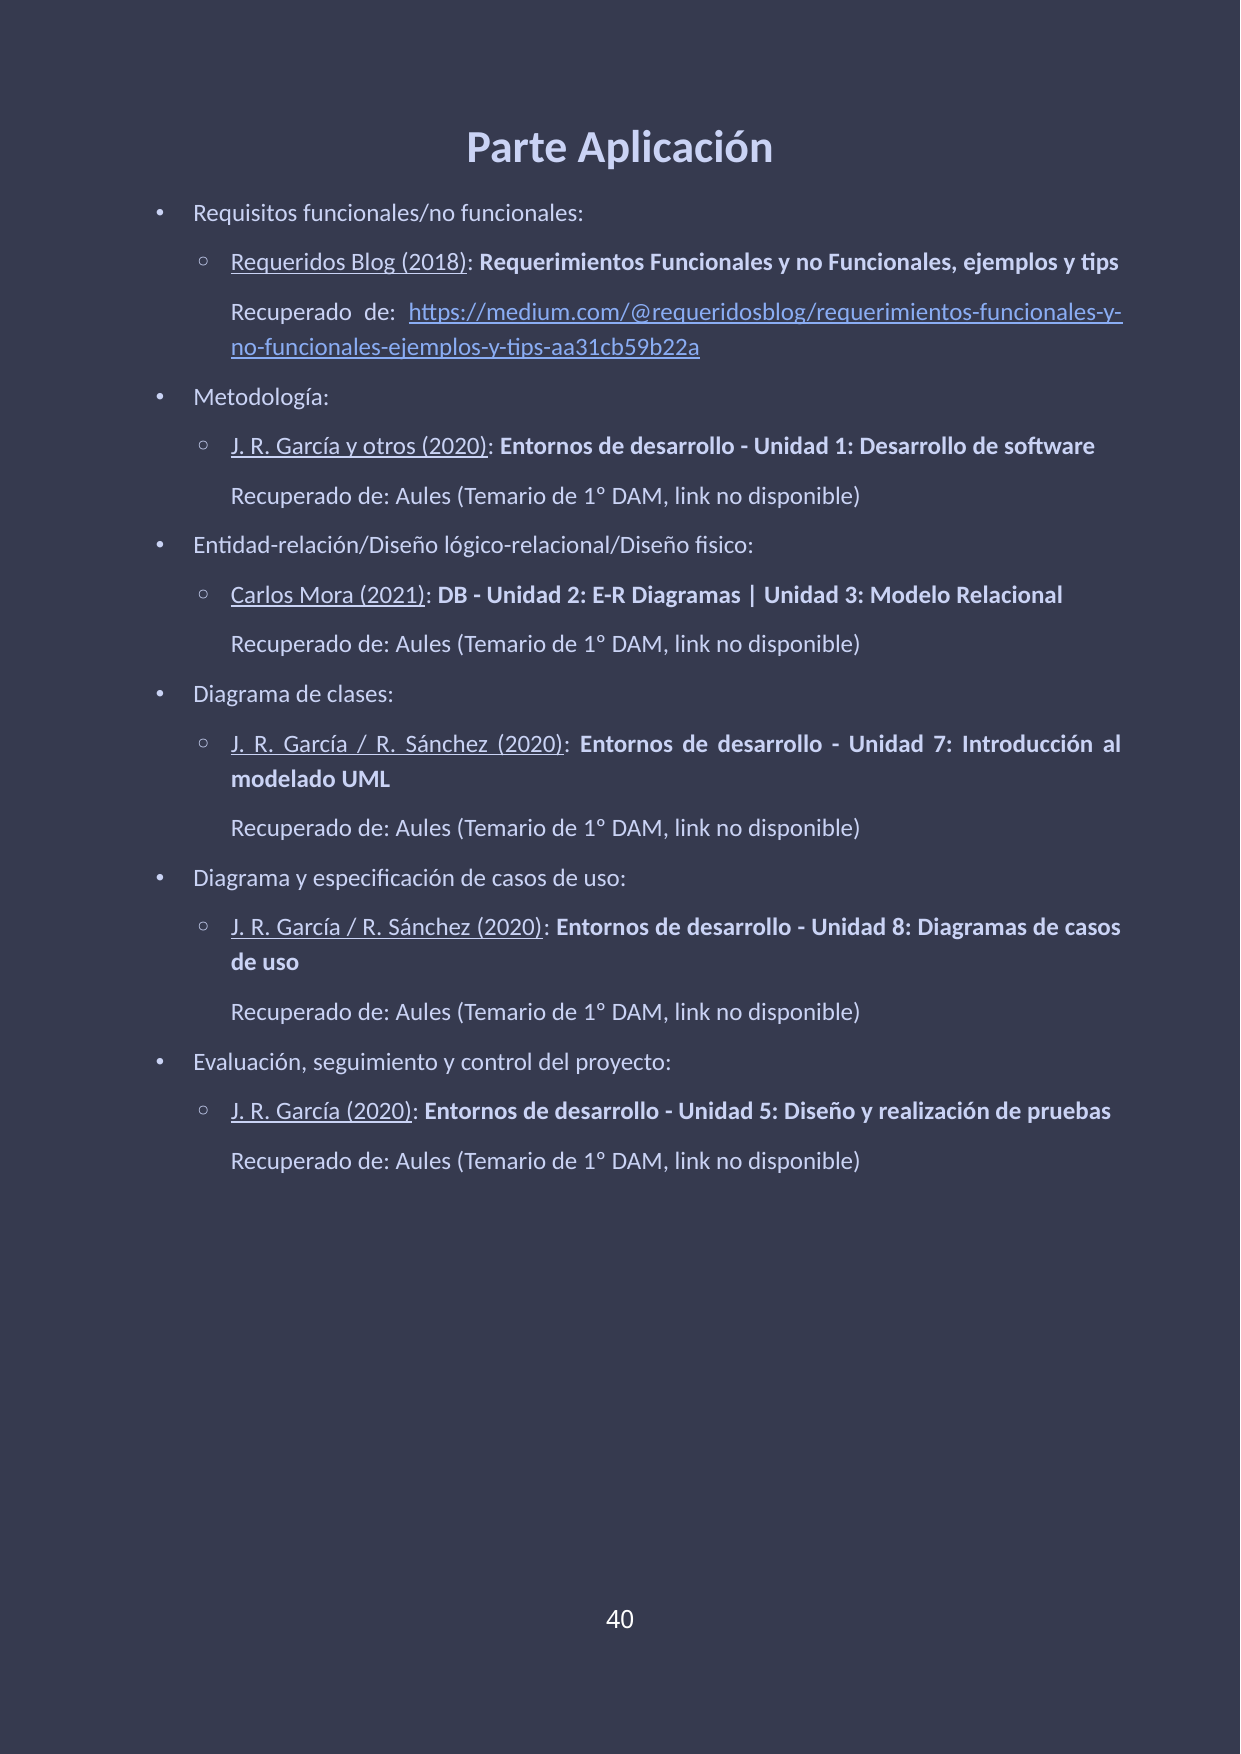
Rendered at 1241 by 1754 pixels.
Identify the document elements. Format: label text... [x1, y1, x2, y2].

list Recuperado de: Aules (Temario de 1º DAM, link no disponible) [193, 629, 1122, 659]
list Evaluación, seguimiento y control del proyecto: [156, 1046, 1122, 1076]
list Recuperado de: Aules (Temario de 1º DAM, link no disponible) [193, 812, 1122, 843]
text Parte Aplicación [118, 118, 1122, 174]
list Diagrama de clases: [156, 678, 1122, 709]
list Carlos Mora (2021): DB - Unidad 2: E-R Diagramas | Unidad 3: Modelo Relacional [193, 579, 1122, 609]
list Requisitos funcionales/no funcionales: [156, 197, 1122, 227]
list J. R. García (2020): Entornos de desarrollo - Unidad 5: Diseño y realización de pruebas [193, 1095, 1122, 1126]
list J. R. García y otros (2020): Entornos de desarrollo - Unidad 1: Desarrollo de software [193, 430, 1122, 461]
list Recuperado de: Aules (Temario de 1º DAM, link no disponible) [193, 996, 1122, 1027]
list Recuperado de: Aules (Temario de 1º DAM, link no disponible) [193, 480, 1122, 510]
list Diagrama y especificación de casos de uso: [156, 862, 1122, 892]
list J. R. García / R. Sánchez (2020): Entornos de desarrollo - Unidad 8: Diagramas de casos de uso [193, 912, 1122, 977]
list Entidad-relación/Diseño lógico-relacional/Diseño fisico: [156, 529, 1122, 560]
list J. R. García / R. Sánchez (2020): Entornos de desarrollo - Unidad 7: Introducción al modelado UML [193, 728, 1122, 793]
list Metodología: [156, 381, 1122, 411]
list Requeridos Blog (2018): Requerimientos Funcionales y no Funcionales, ejemplos y tips [193, 247, 1122, 277]
list Recuperado de: Aules (Temario de 1º DAM, link no disponible) [193, 1145, 1122, 1175]
list Recuperado de: https://medium.com/@requeridosblog/requerimientos-funcionales-y-no-funcionales-ejemplos-y-tips-aa31cb59b22a [193, 296, 1122, 362]
